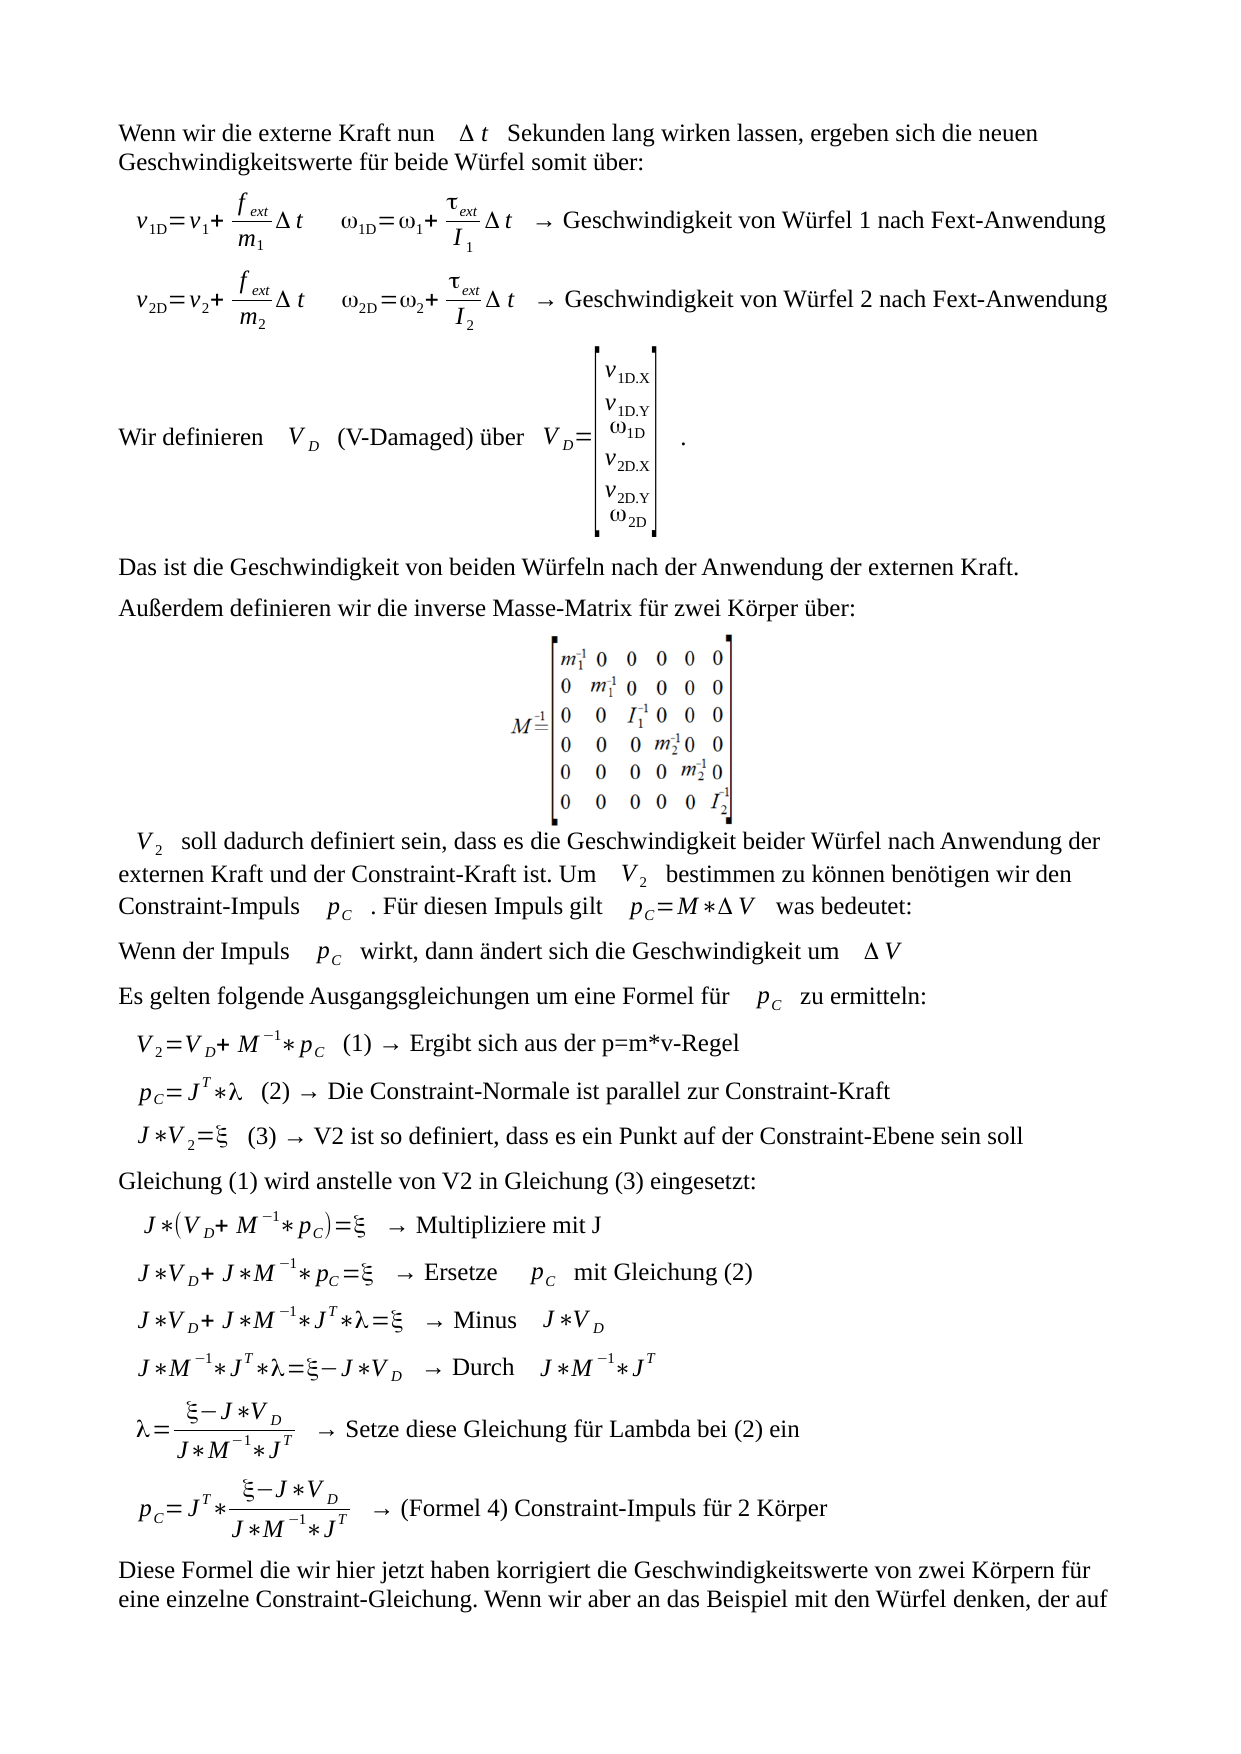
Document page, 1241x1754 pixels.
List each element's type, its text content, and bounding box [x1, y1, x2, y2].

text → Ersetze mit Gleichung (2) [118, 1255, 1122, 1290]
text Es gelten folgende Ausgangsgleichungen um eine Formel für zu ermitteln: [118, 981, 1122, 1013]
text (1) → Ergibt sich aus der p=m*v-Regel [118, 1026, 1122, 1061]
text → Multipliziere mit J [118, 1207, 1122, 1242]
text Wenn wir die externe Kraft nun Sekunden lang wirken lassen, ergeben sich die neuen Geschwindigkeitswerte für beide Würfel somit über: [118, 118, 1122, 176]
text → Geschwindigkeit von Würfel 2 nach Fext-Anwendung [118, 267, 1122, 333]
text (3) → V2 ist so definiert, dass es ein Punkt auf der Constraint-Ebene sein soll [118, 1121, 1122, 1153]
text Gleichung (1) wird anstelle von V2 in Gleichung (3) eingesetzt: [118, 1166, 1122, 1195]
text → (Formel 4) Constraint-Impuls für 2 Körper [118, 1476, 1122, 1542]
text Diese Formel die wir hier jetzt haben korrigiert die Geschwindigkeitswerte von zwei Körpern für eine einzelne Constraint-Gleichung. Wenn wir aber an das Beispiel mit den Würfel denken, der auf [118, 1555, 1122, 1612]
text → Durch [118, 1350, 1122, 1385]
text Wir definieren (V-Damaged) über. [118, 346, 1122, 539]
text (2) → Die Constraint-Normale ist parallel zur Constraint-Kraft [118, 1073, 1122, 1108]
picture [507, 634, 733, 827]
text → Geschwindigkeit von Würfel 1 nach Fext-Anwendung [118, 188, 1122, 254]
text → Minus [118, 1302, 1122, 1337]
text Außerdem definieren wir die inverse Masse-Matrix für zwei Körper über: [118, 593, 1122, 622]
text Das ist die Geschwindigkeit von beiden Würfeln nach der Anwendung der externen Kraft. [118, 552, 1122, 580]
text Wenn der Impuls wirkt, dann ändert sich die Geschwindigkeit um [118, 936, 1122, 968]
text → Setze diese Gleichung für Lambda bei (2) ein [118, 1397, 1122, 1463]
text soll dadurch definiert sein, dass es die Geschwindigkeit beider Würfel nach Anwendung der externen Kraft und der Constraint-Kraft ist. Um bestimmen zu können benötigen wir den Constraint-Impuls . Für diesen Impuls gilt was bedeutet: [118, 634, 1122, 924]
